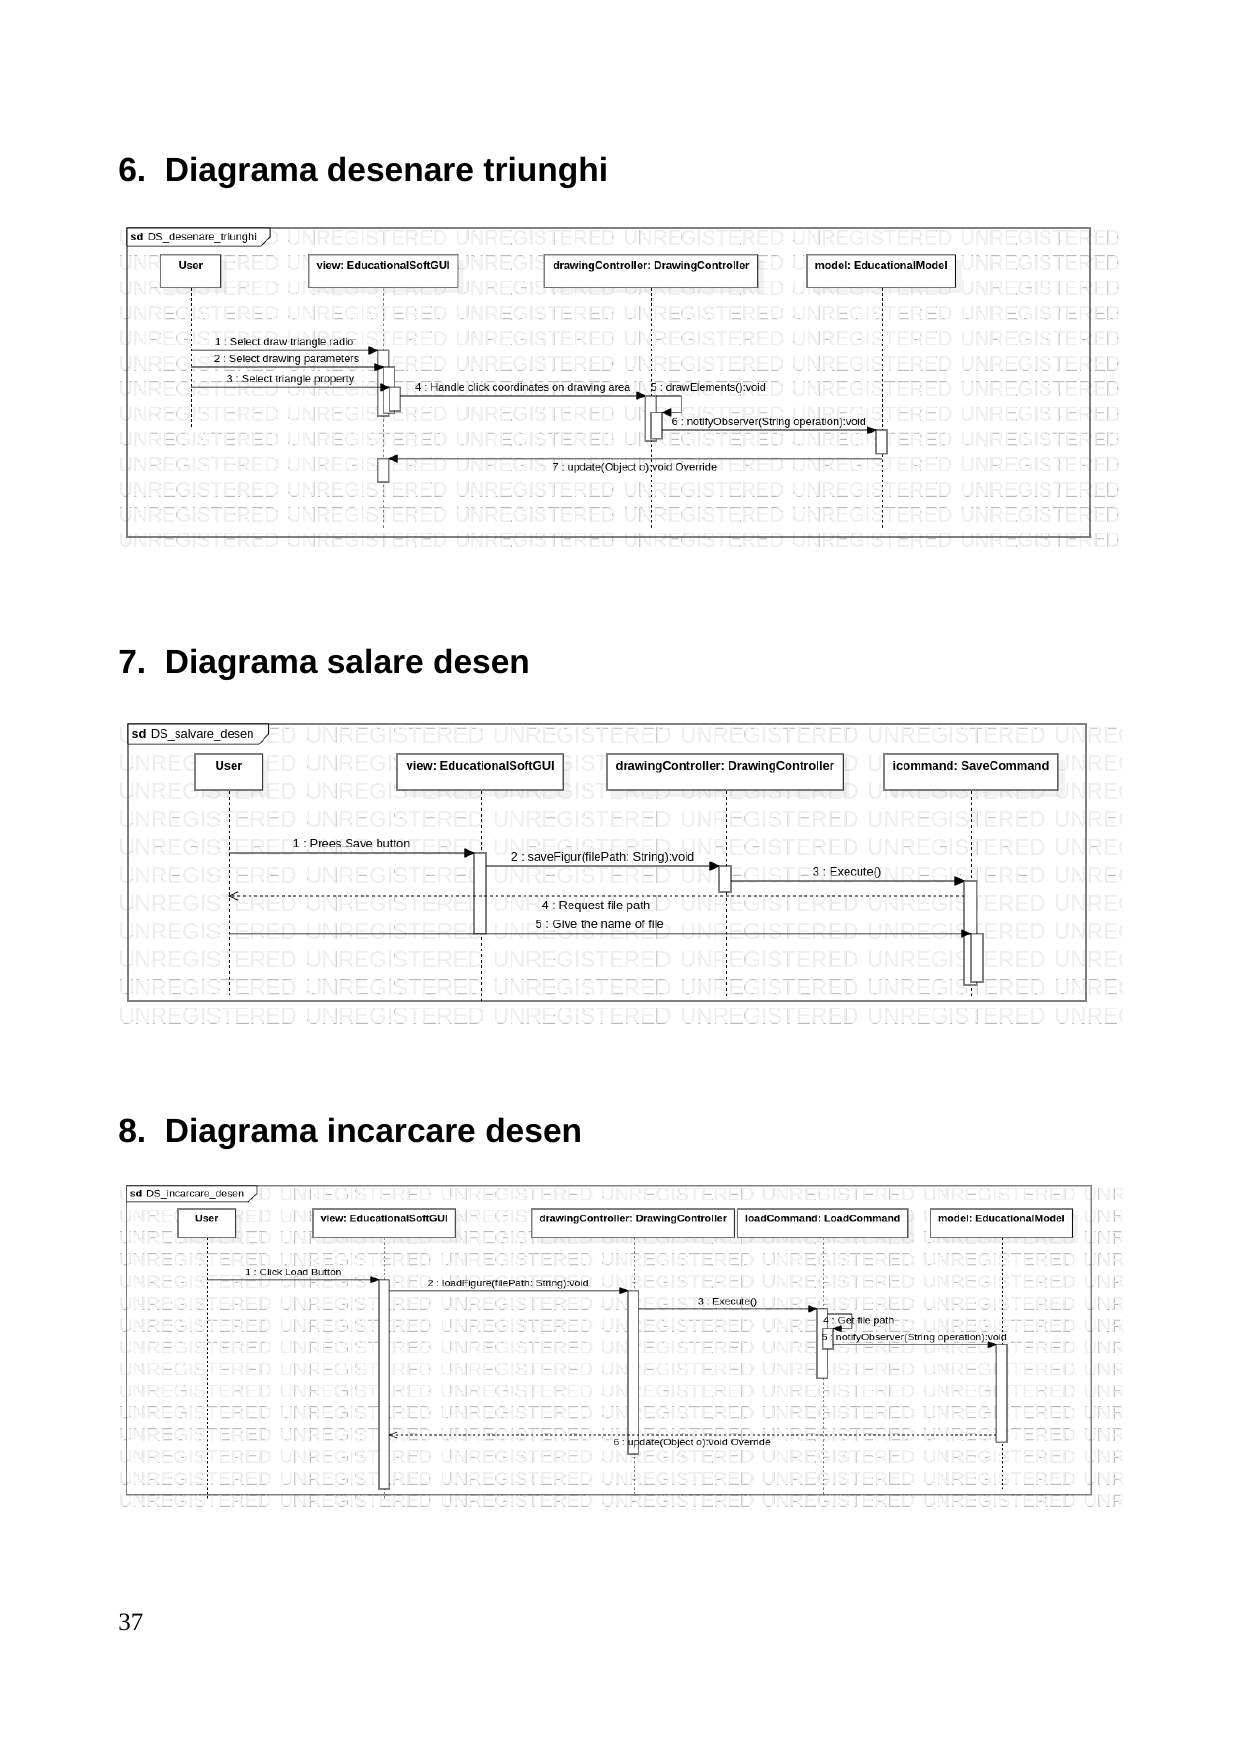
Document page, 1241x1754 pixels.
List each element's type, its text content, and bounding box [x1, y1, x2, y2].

subtitle 6. Diagrama desenare triunghi [118, 150, 1122, 188]
picture [118, 219, 1123, 570]
picture [118, 1178, 1123, 1528]
subtitle 8. Diagrama incarcare desen [118, 1111, 1122, 1149]
picture [118, 714, 1123, 1038]
subtitle 7. Diagrama salare desen [118, 642, 1122, 681]
